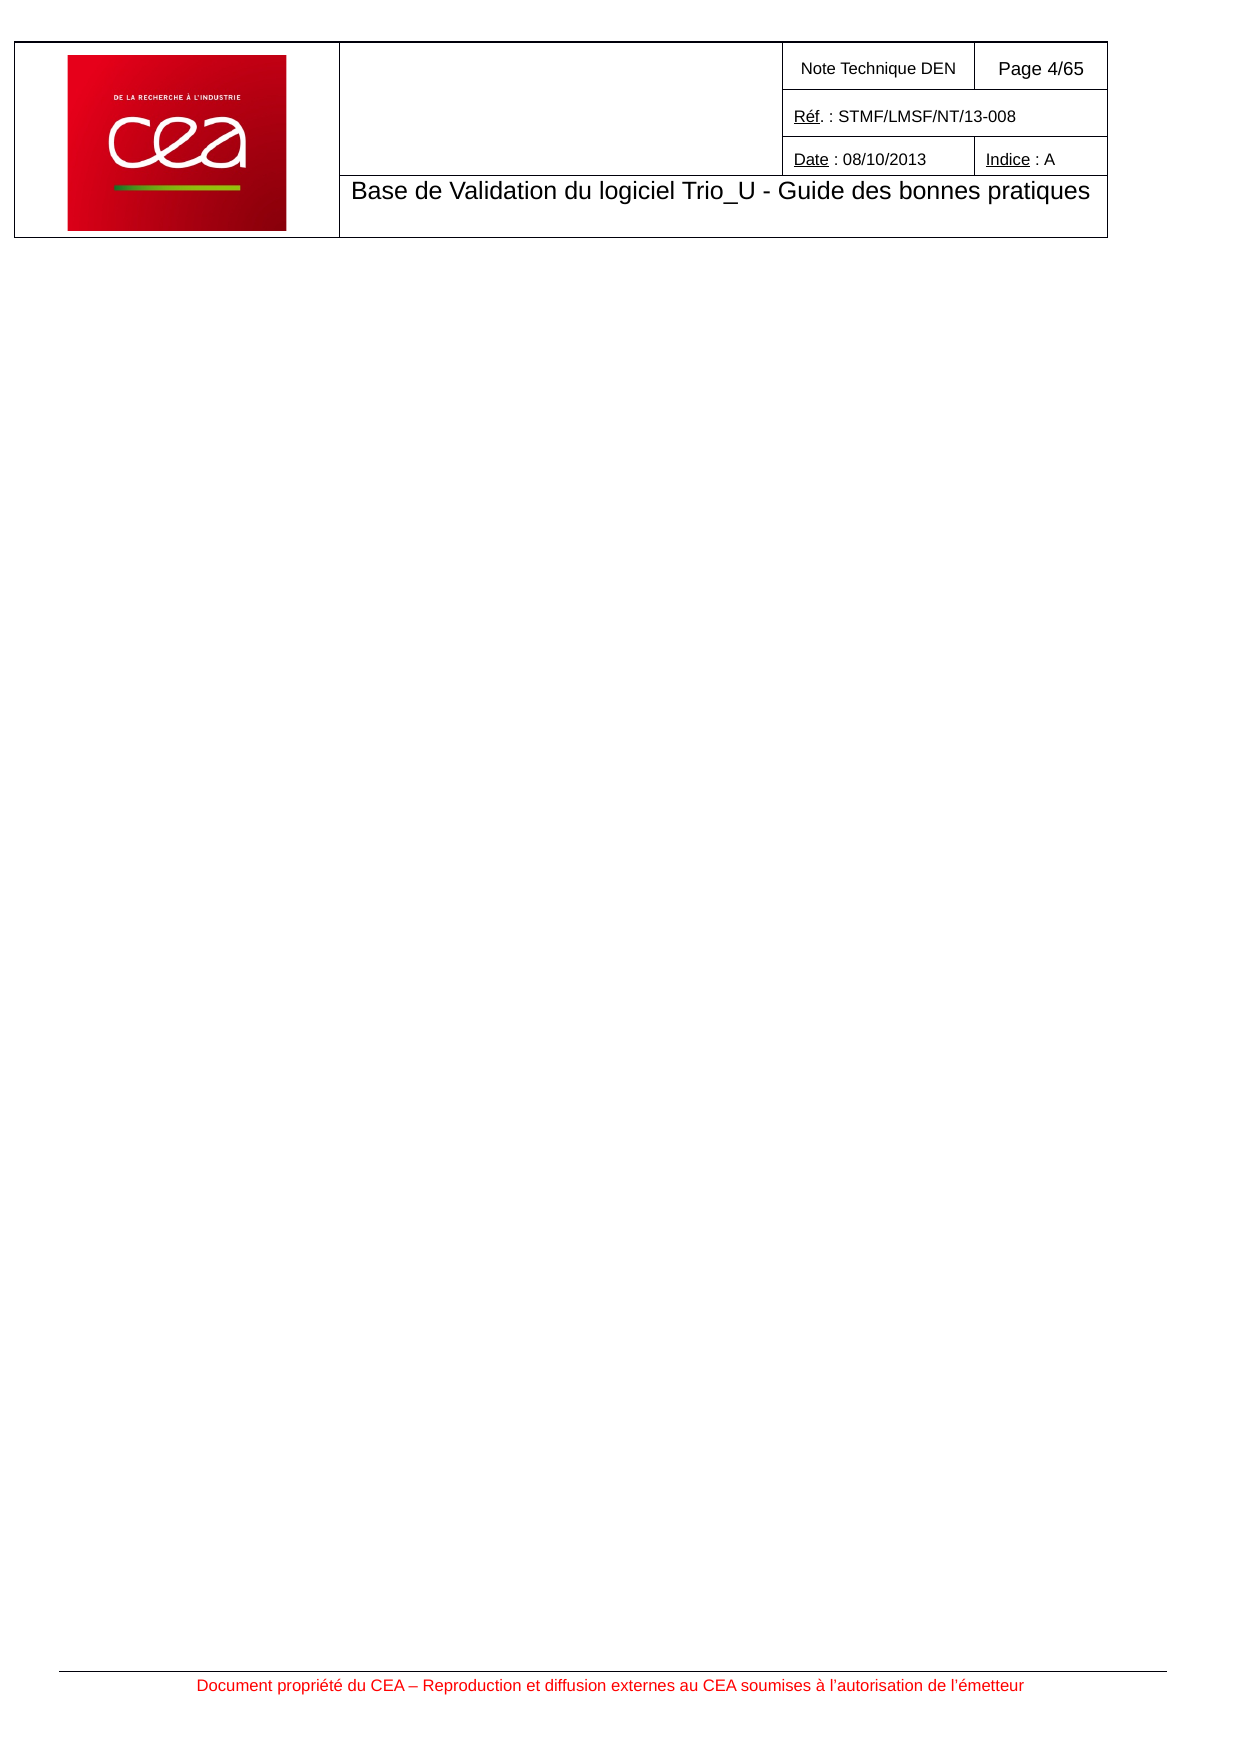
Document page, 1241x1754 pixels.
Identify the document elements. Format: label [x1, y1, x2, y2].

picture [67, 55, 287, 231]
